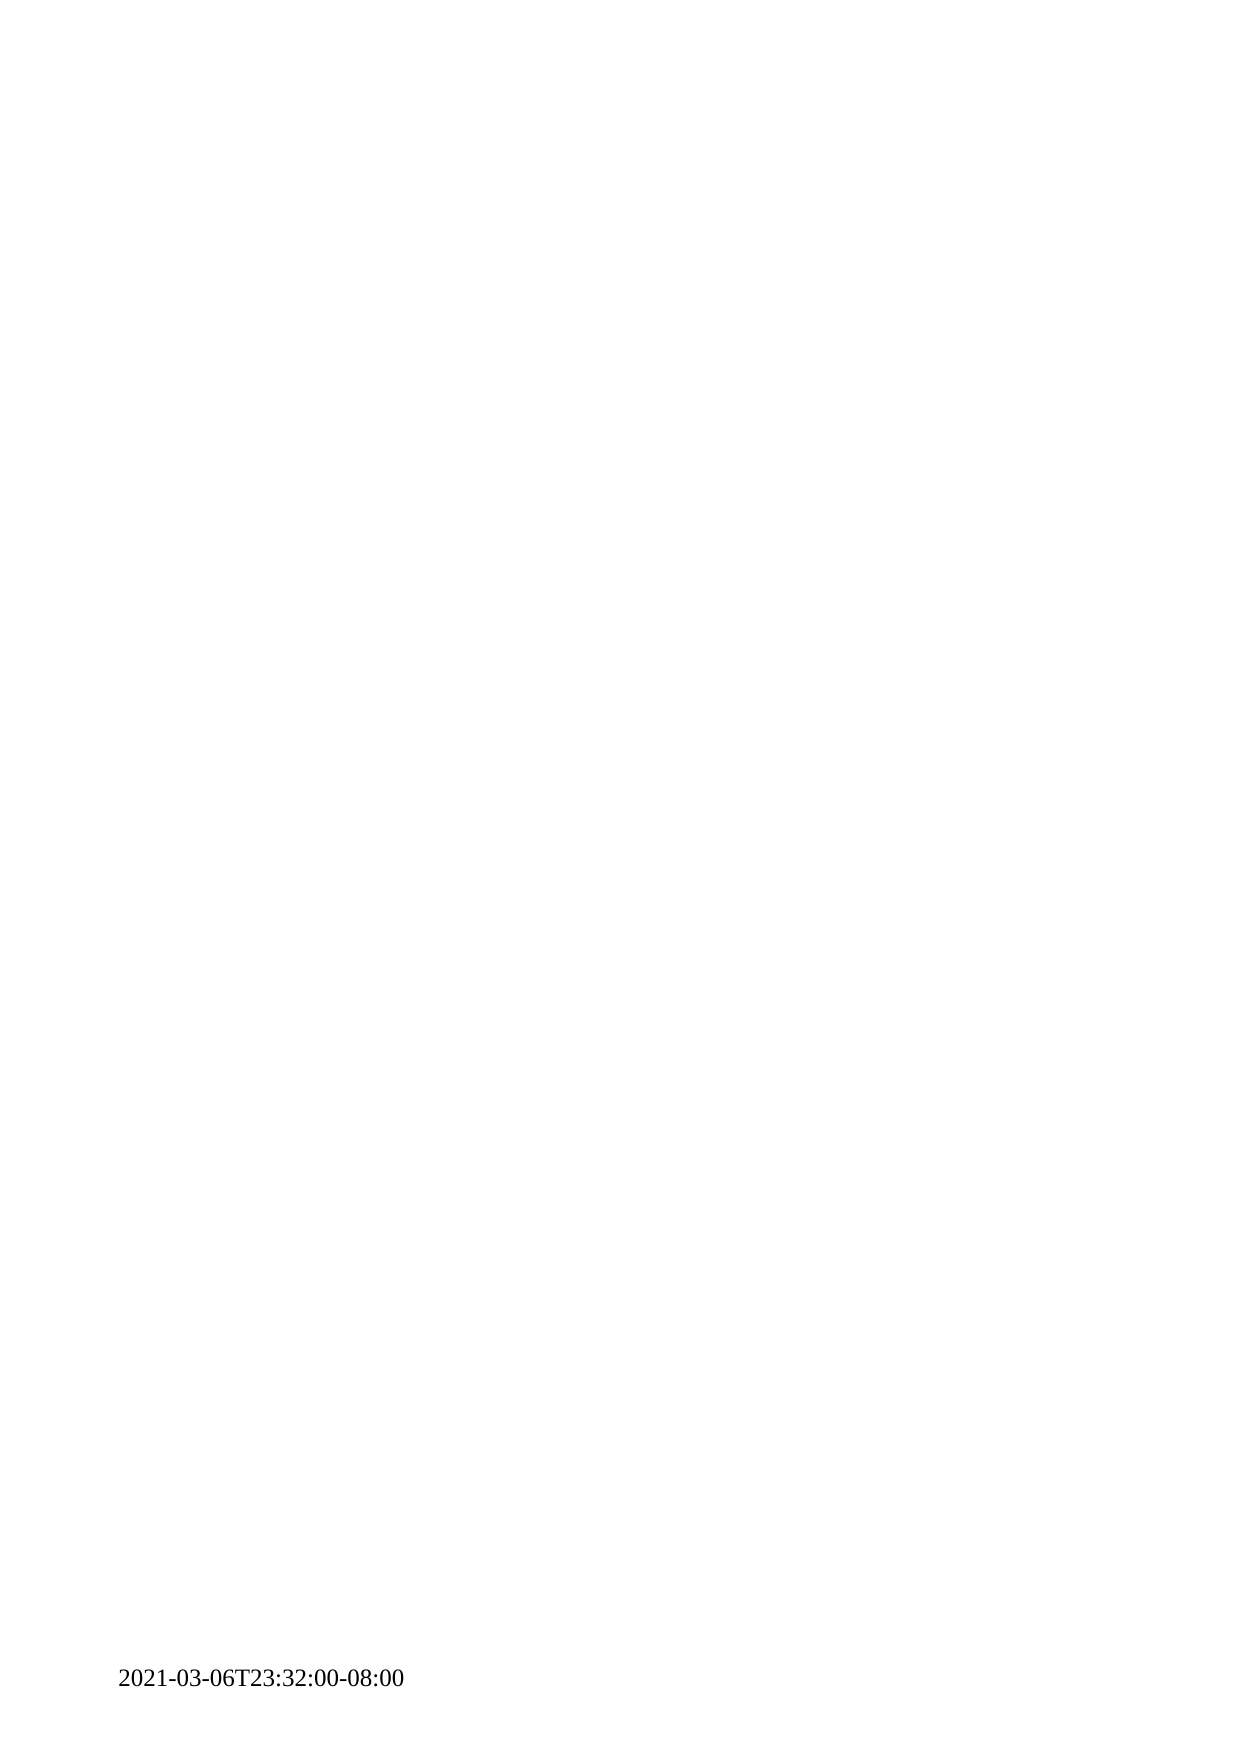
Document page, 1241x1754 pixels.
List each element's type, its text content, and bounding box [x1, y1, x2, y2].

text 2021-03-06T23:32:00-08:00 [118, 1630, 1181, 1692]
